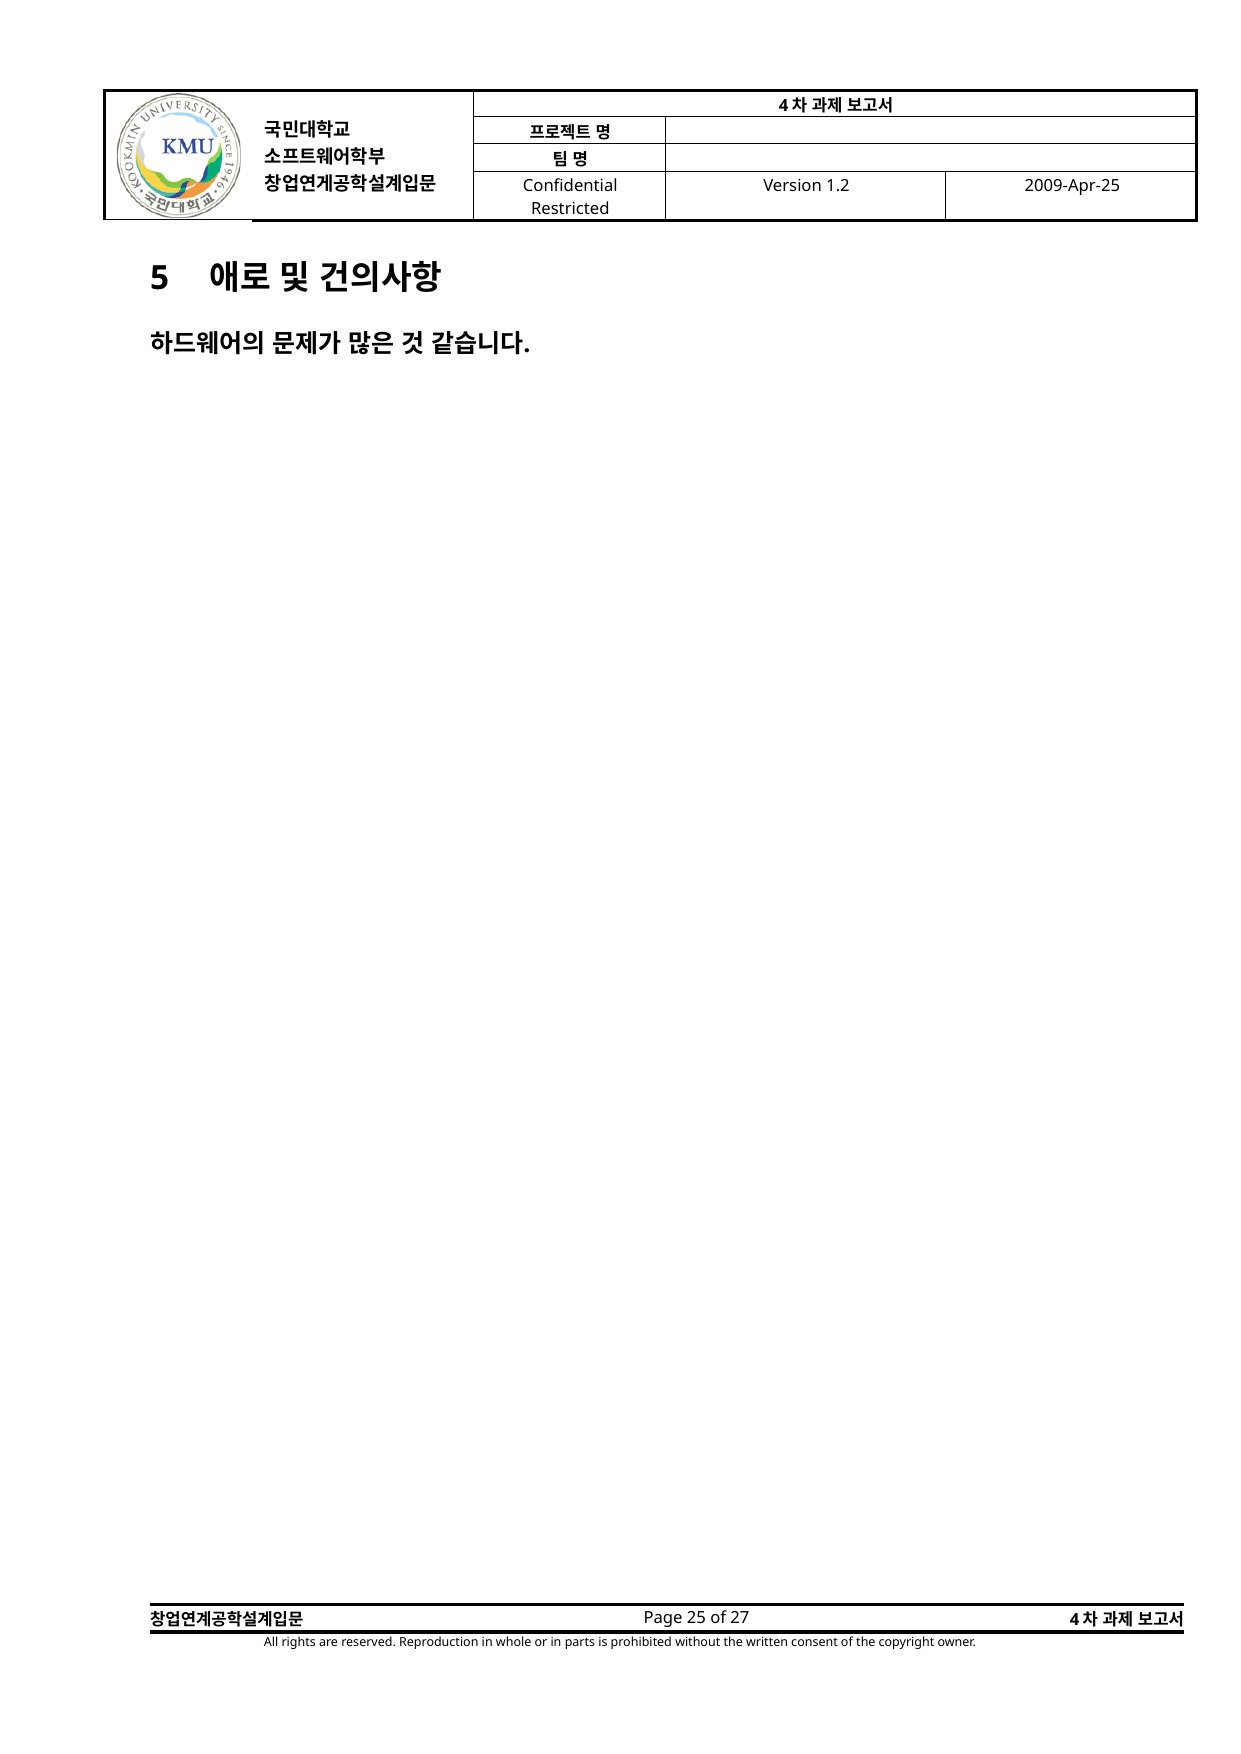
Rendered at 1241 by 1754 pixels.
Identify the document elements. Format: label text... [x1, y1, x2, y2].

subtitle 애로 및 건의사항 [150, 251, 1090, 299]
text 하드웨어의 문제가 많은 것 같습니다. [150, 323, 1090, 359]
